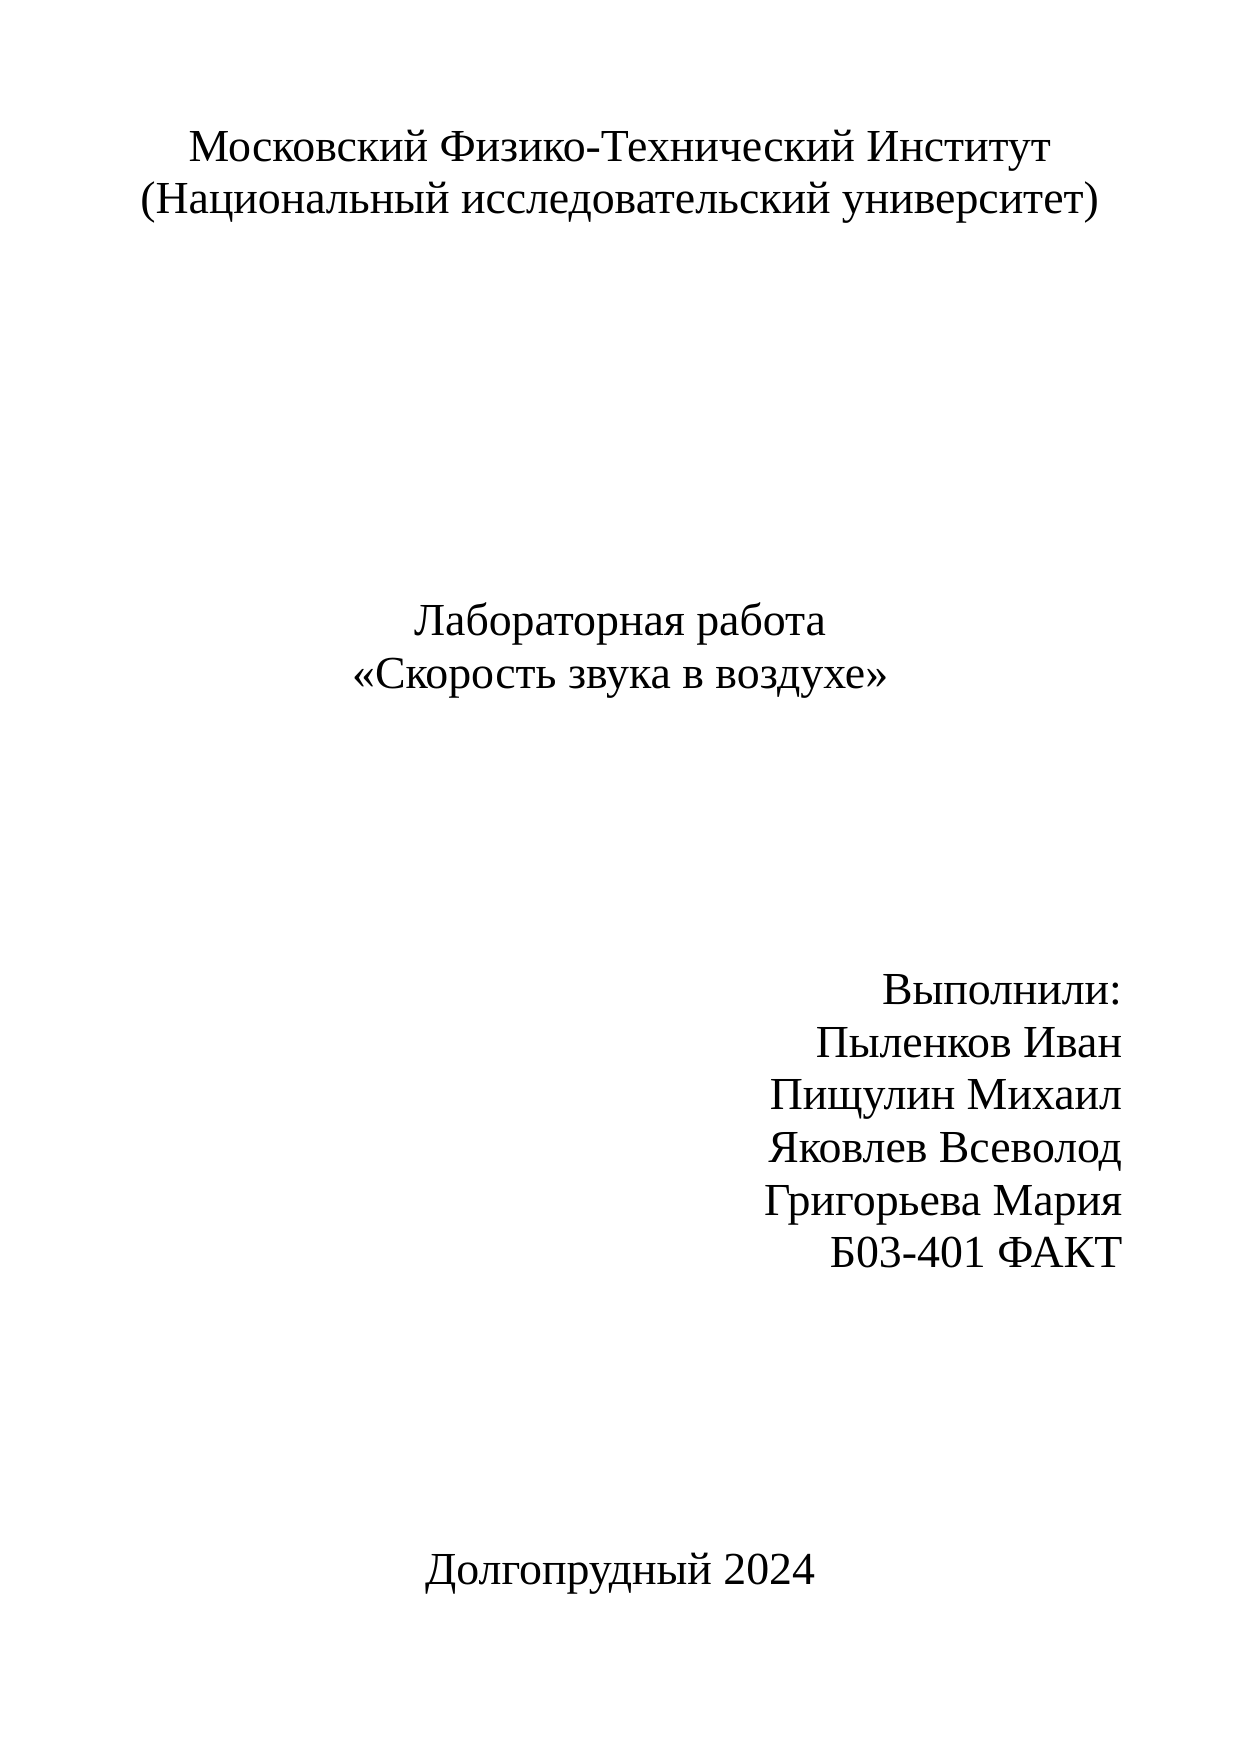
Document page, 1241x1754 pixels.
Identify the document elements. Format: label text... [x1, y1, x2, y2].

text Выполнили: [118, 961, 1122, 1014]
text Пыленков Иван [118, 1014, 1122, 1067]
text Пищулин Михаил [118, 1067, 1122, 1119]
text Яковлев Всеволод [118, 1119, 1122, 1172]
text Долгопрудный 2024 [118, 1541, 1122, 1594]
text Лабораторная работа [118, 592, 1122, 645]
text Б03-401 ФАКТ [118, 1225, 1122, 1278]
text «Скорость звука в воздухе» [118, 645, 1122, 698]
text Московский Физико-Технический Институт (Национальный исследовательский университет) [118, 118, 1122, 223]
text Григорьева Мария [118, 1172, 1122, 1225]
